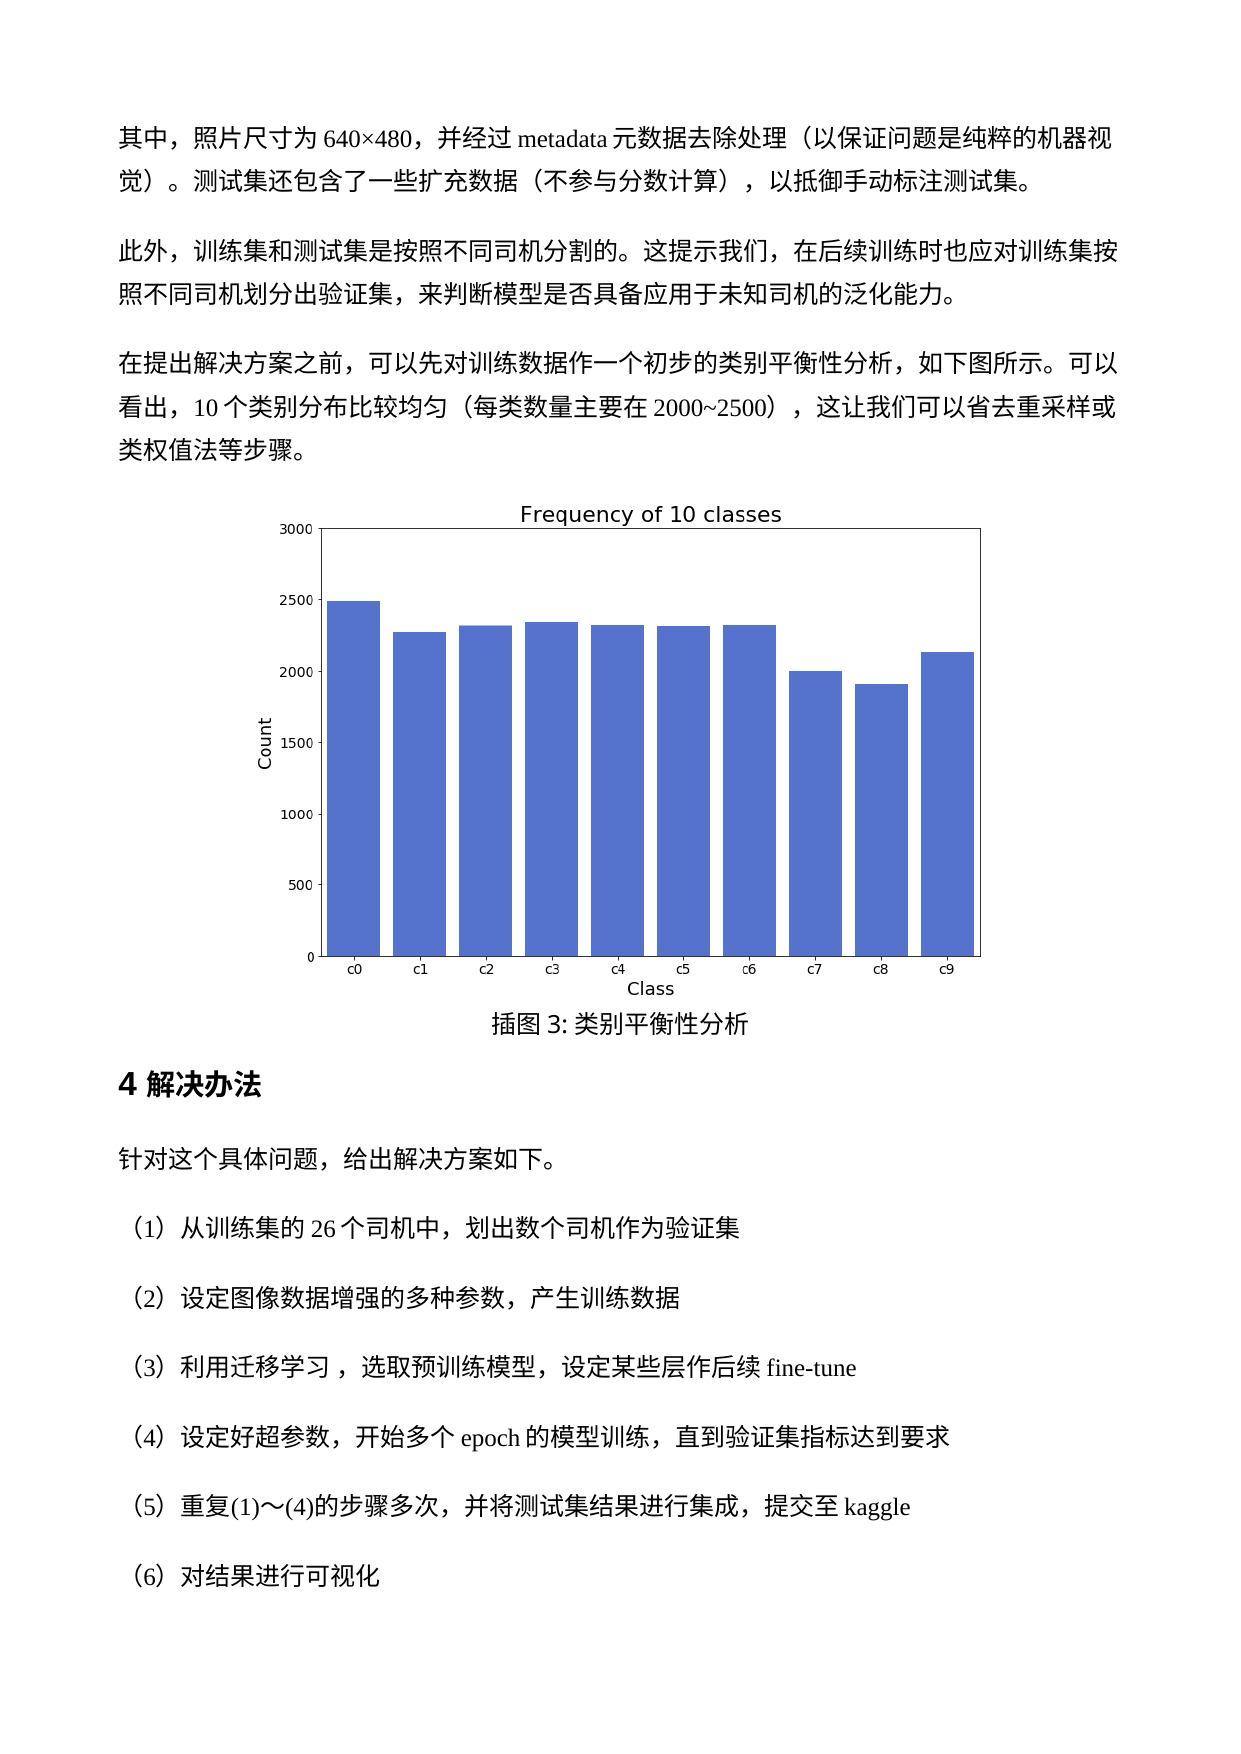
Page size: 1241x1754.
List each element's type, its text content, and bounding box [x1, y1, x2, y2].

subtitle 4 解决办法 [118, 502, 1122, 1104]
text （2）设定图像数据增强的多种参数，产生训练数据 [118, 1278, 1122, 1315]
text 此外，训练集和测试集是按照不同司机分割的。这提示我们，在后续训练时也应对训练集按照不同司机划分出验证集，来判断模型是否具备应用于未知司机的泛化能力。 [118, 231, 1122, 311]
text （6）对结果进行可视化 [118, 1556, 1122, 1593]
text （5）重复(1)～(4)的步骤多次，并将测试集结果进行集成，提交至kaggle [118, 1487, 1122, 1523]
text 在提出解决方案之前，可以先对训练数据作一个初步的类别平衡性分析，如下图所示。可以看出，10个类别分布比较均匀（每类数量主要在2000~2500），这让我们可以省去重采样或类权值法等步骤。 [118, 344, 1122, 467]
text （4）设定好超参数，开始多个epoch的模型训练，直到验证集指标达到要求 [118, 1417, 1122, 1454]
text 其中，照片尺寸为640×480，并经过metadata元数据去除处理（以保证问题是纯粹的机器视觉）。测试集还包含了一些扩充数据（不参与分数计算），以抵御手动标注测试集。 [118, 118, 1122, 198]
text （3）利用迁移学习 ，选取预训练模型，设定某些层作后续fine-tune [118, 1348, 1122, 1384]
text 插图 3: 类别平衡性分析 [200, 500, 1040, 1041]
text （1）从训练集的26个司机中，划出数个司机作为验证集 [118, 1209, 1122, 1245]
text 针对这个具体问题，给出解决方案如下。 [118, 1139, 1122, 1176]
subtitle [200, 487, 1040, 500]
picture [250, 499, 990, 1005]
